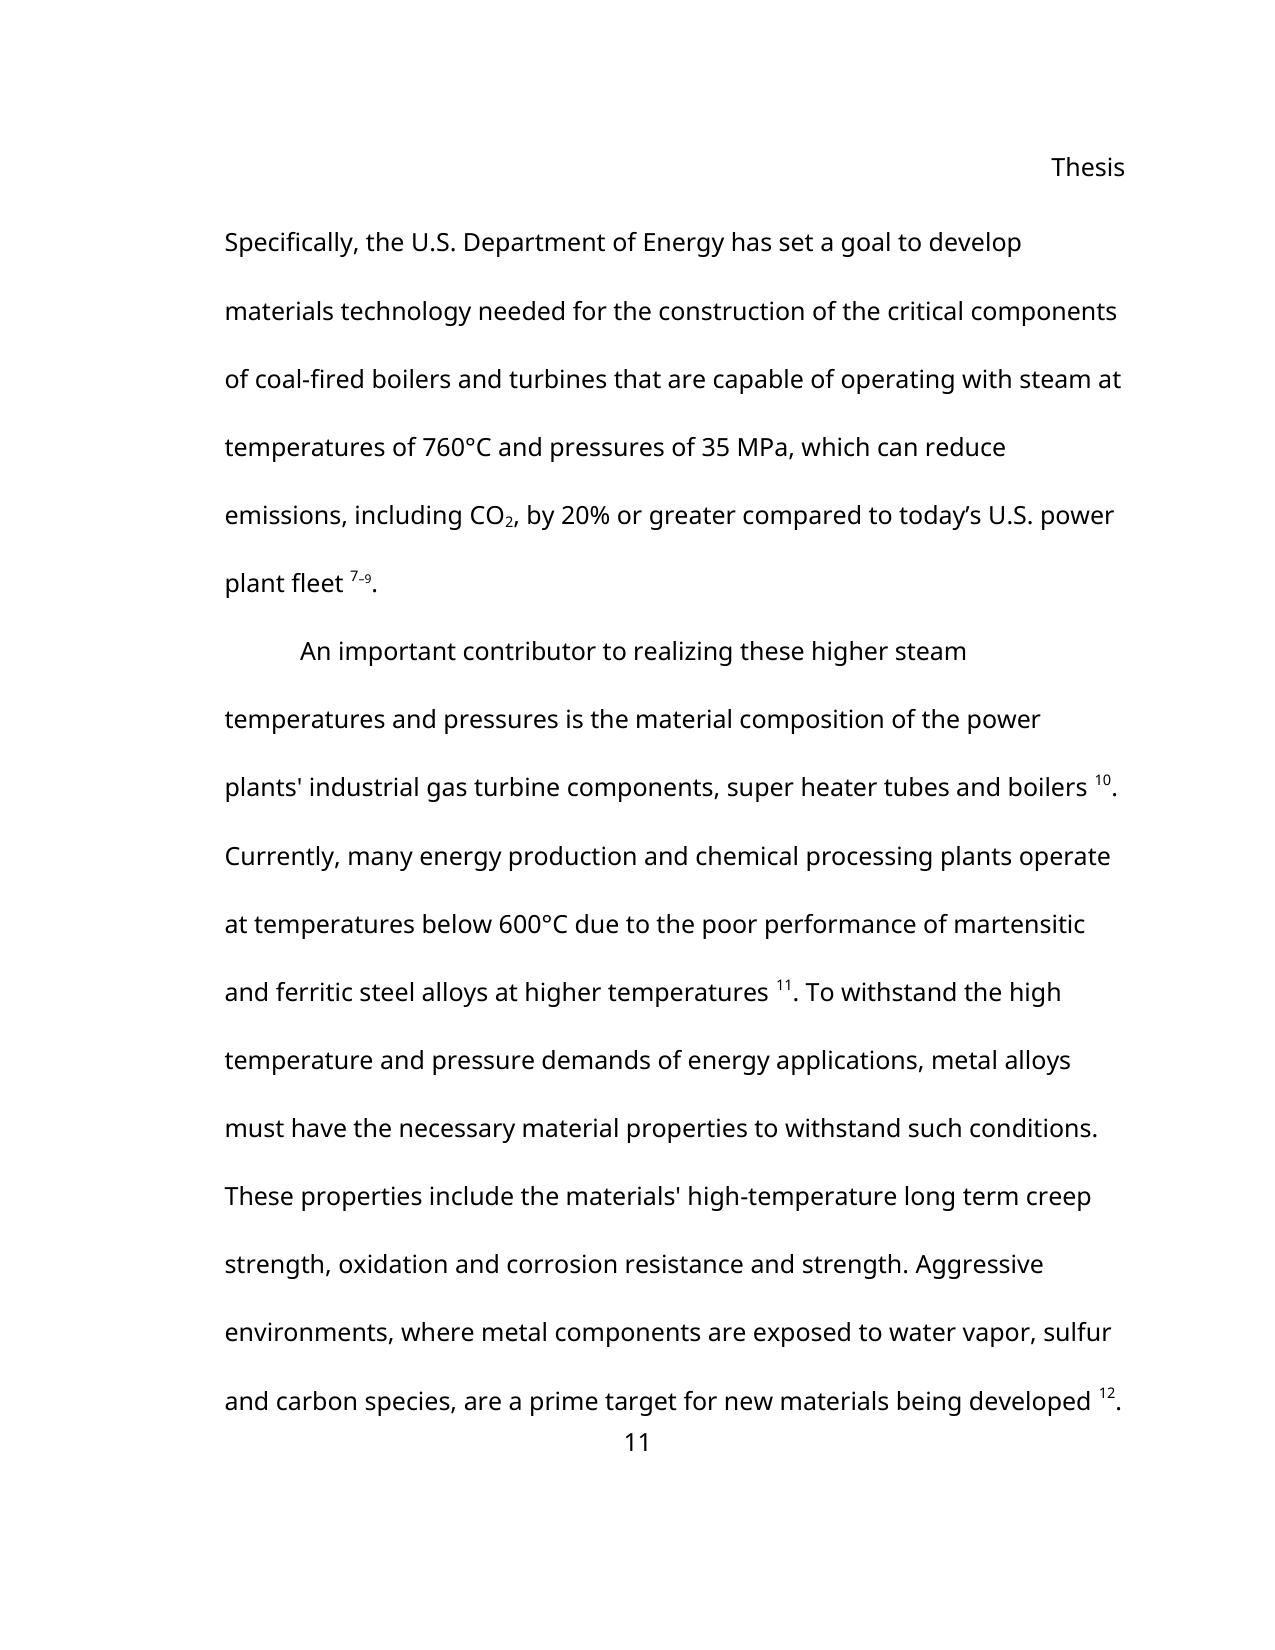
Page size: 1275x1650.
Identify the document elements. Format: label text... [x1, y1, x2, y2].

text An important contributor to realizing these higher steam temperatures and pressures is the material composition of the power plants' industrial gas turbine components, super heater tubes and boilers 10. Currently, many energy production and chemical processing plants operate at temperatures below 600°C due to the poor performance of martensitic and ferritic steel alloys at higher temperatures 11. To withstand the high temperature and pressure demands of energy applications, metal alloys must have the necessary material properties to withstand such conditions. These properties include the materials' high-temperature long term creep strength, oxidation and corrosion resistance and strength. Aggressive environments, where metal components are exposed to water vapor, sulfur and carbon species, are a prime target for new materials being developed 12. [224, 634, 1125, 1417]
text Specifically, the U.S. Department of Energy has set a goal to develop materials technology needed for the construction of the critical components of coal-fired boilers and turbines that are capable of operating with steam at temperatures of 760°C and pressures of 35 MPa, which can reduce emissions, including CO2, by 20% or greater compared to today’s U.S. power plant fleet 7–9. [224, 225, 1125, 600]
